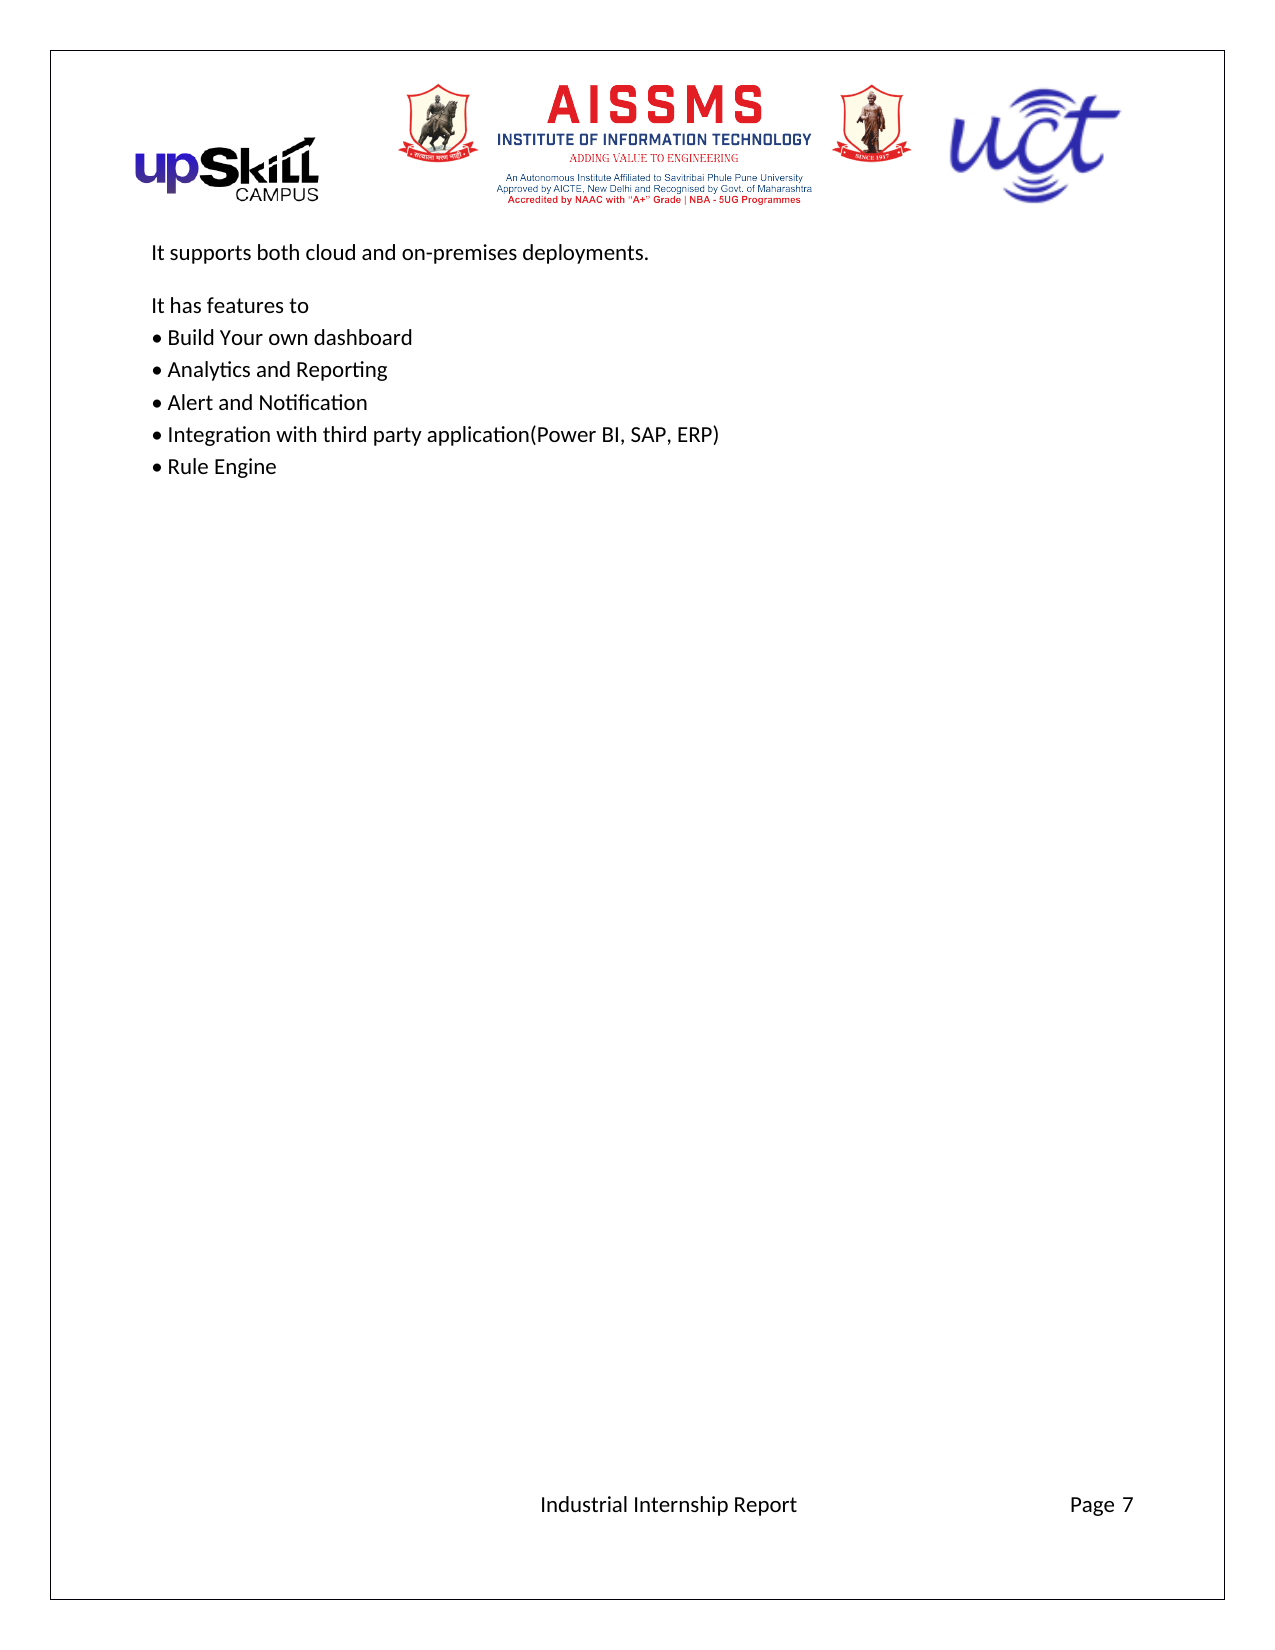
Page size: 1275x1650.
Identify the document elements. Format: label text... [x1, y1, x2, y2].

picture [391, 79, 915, 205]
text It has features to • Build Your own dashboard • Analytics and Reporting • Alert and Notification • Integration with third party application(Power BI, SAP, ERP) • Rule Engine [151, 291, 1133, 480]
picture [947, 79, 1127, 205]
text It supports both cloud and on-premises deployments. [151, 238, 1133, 266]
picture [104, 124, 350, 205]
